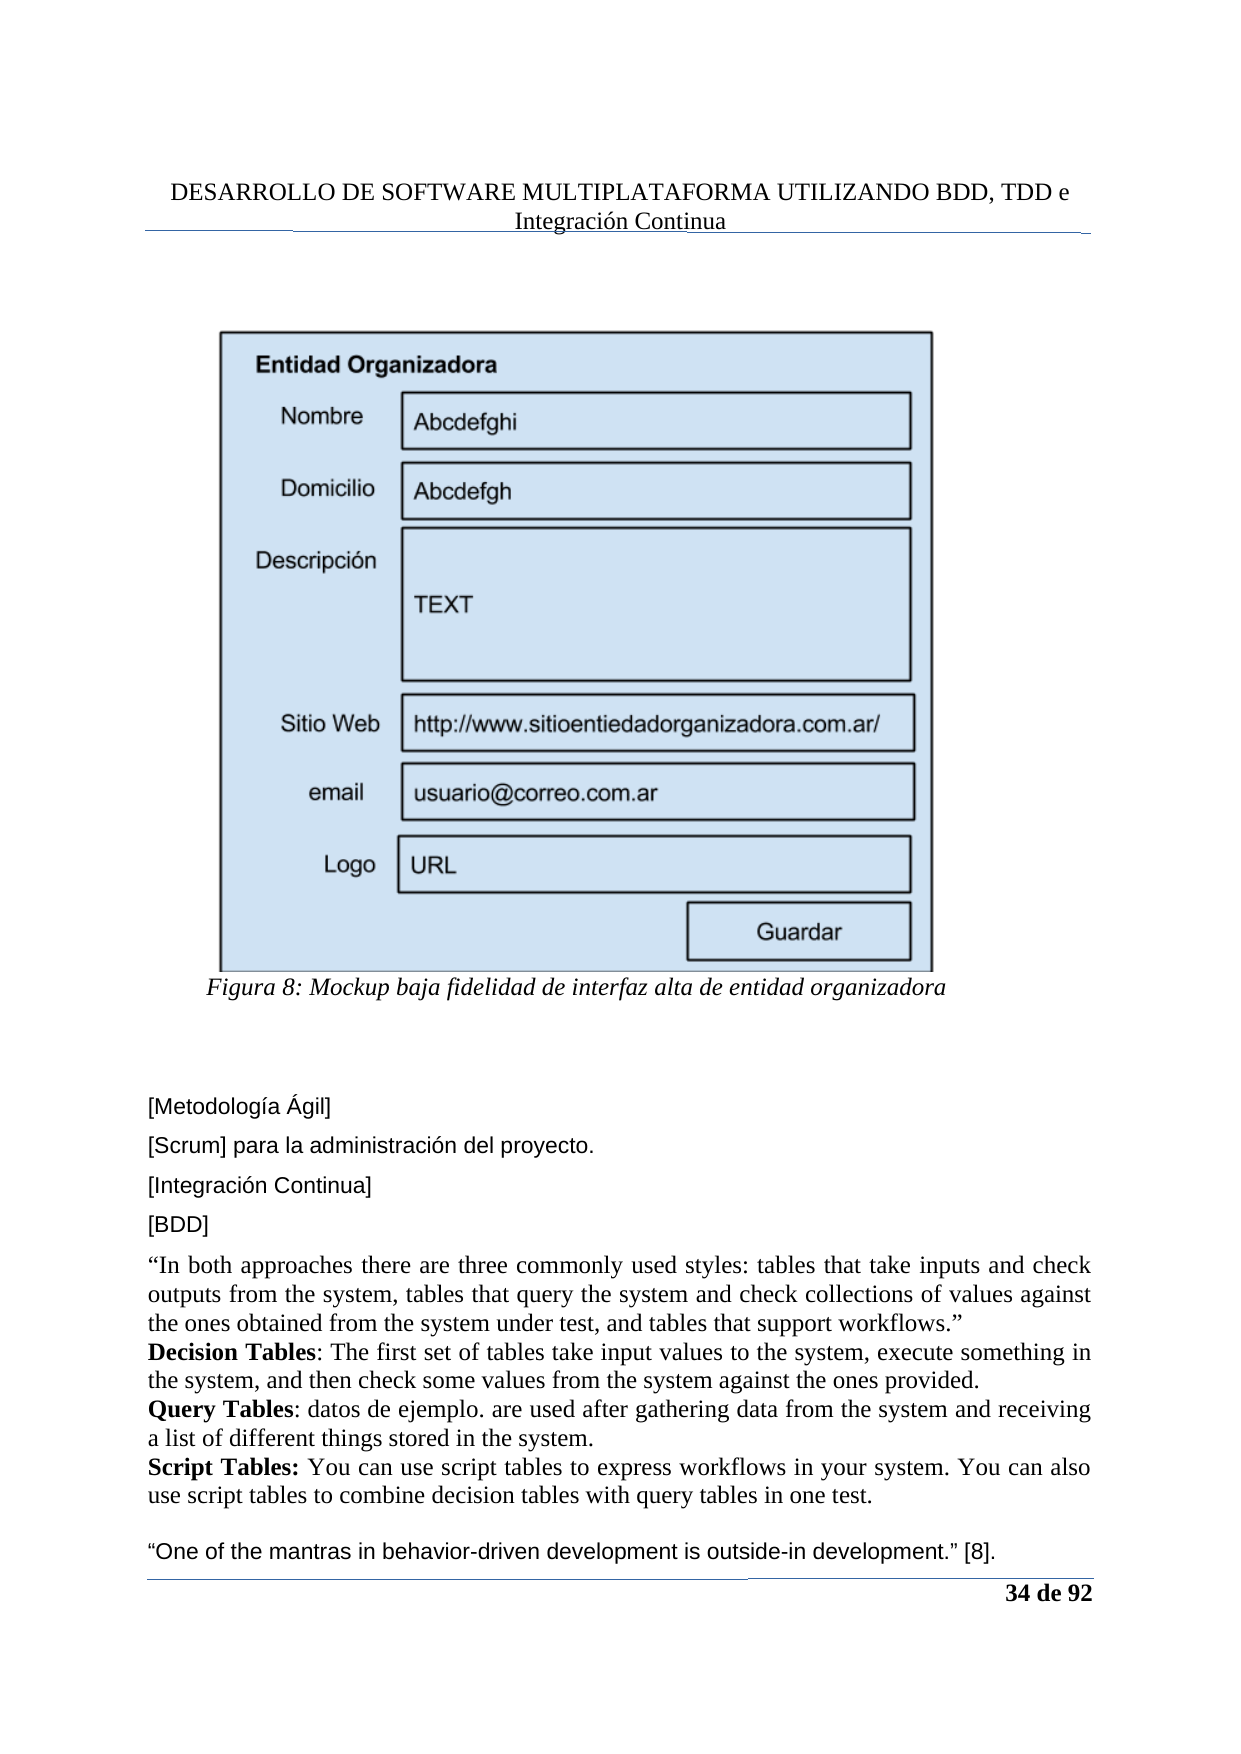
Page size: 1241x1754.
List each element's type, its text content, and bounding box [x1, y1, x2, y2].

text [Metodología Ágil] [148, 1093, 1093, 1119]
text “In both approaches there are three commonly used styles: tables that take inputs and check outputs from the system, tables that query the system and check collections of values against the ones obtained from the system under test, and tables that support workflows.” [148, 1251, 1093, 1337]
text Figura 8: Mockup baja fidelidad de interfaz alta de entidad organizadora [174, 289, 979, 1001]
text [Scrum] para la administración del proyecto. [148, 1132, 1093, 1158]
picture [179, 289, 974, 972]
text Query Tables: datos de ejemplo. are used after gathering data from the system and receiving a list of different things stored in the system. [148, 1394, 1093, 1452]
text Script Tables: You can use script tables to express workflows in your system. You can also use script tables to combine decision tables with query tables in one test. [148, 1452, 1093, 1509]
text “One of the mantras in behavior-driven development is outside-in development.” [8]. [148, 1538, 1093, 1564]
text [BDD] [148, 1211, 1093, 1237]
text [Integración Continua] [148, 1172, 1093, 1198]
text Decision Tables: The first set of tables take input values to the system, execute something in the system, and then check some values from the system against the ones provided. [148, 1337, 1093, 1394]
